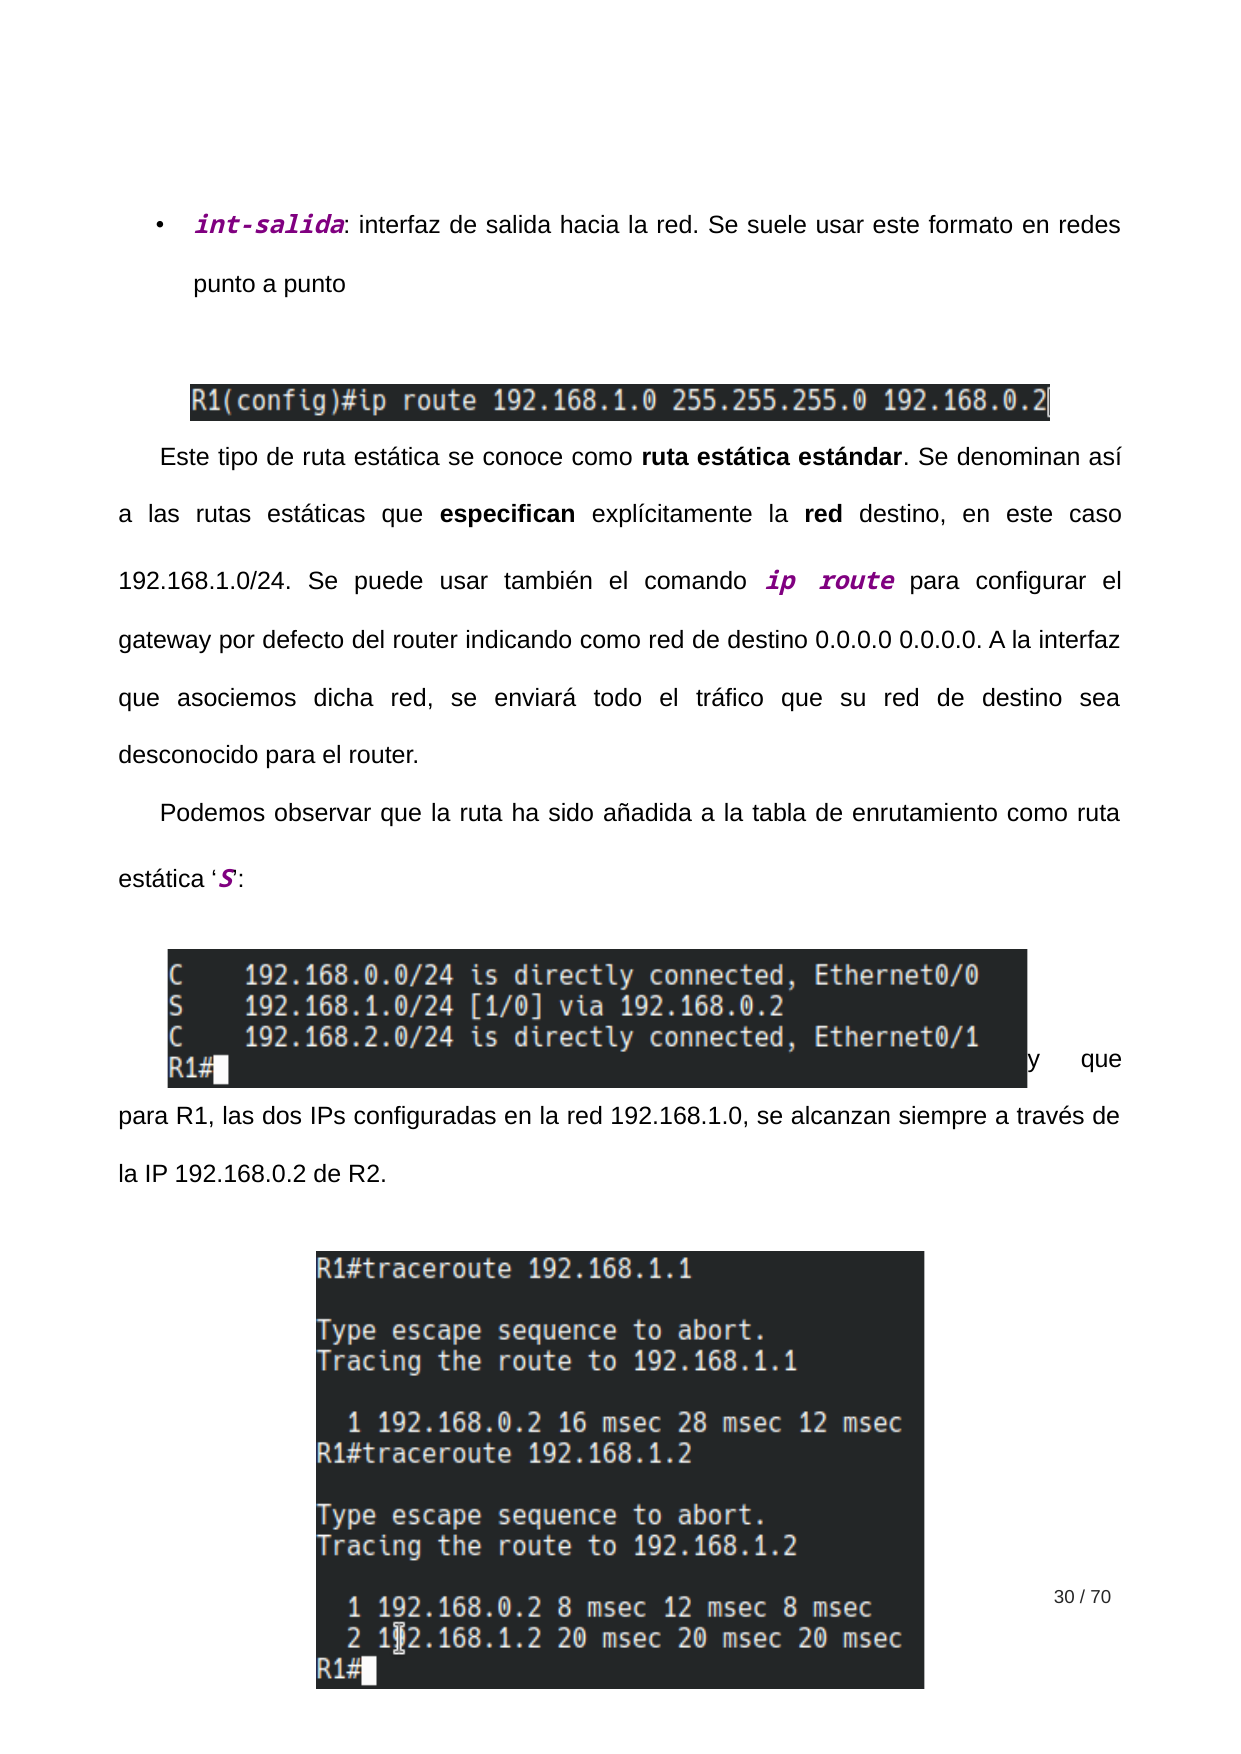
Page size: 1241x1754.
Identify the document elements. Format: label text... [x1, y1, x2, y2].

list int-salida: interfaz de salida hacia la red. Se suele usar este formato en redes punto a punto [156, 207, 1122, 298]
text Este tipo de ruta estática se conoce como ruta estática estándar. Se denominan así a las rutas estáticas que especifican explícitamente la red destino, en este caso 192.168.1.0/24. Se puede usar también el comando ip route para configurar el gateway por defecto del router indicando como red de destino 0.0.0.0 0.0.0.0. A la interfaz que asociemos dicha red, se enviará todo el tráfico que su red de destino sea desconocido para el router. [118, 442, 1122, 769]
picture [190, 384, 1050, 421]
text Podemos observar que la ruta ha sido añadida a la tabla de enrutamiento como ruta estática ‘S’: [118, 798, 1122, 894]
text y que para R1, las dos IPs configuradas en la red 192.168.1.0, se alcanzan siempre a través de la IP 192.168.0.2 de R2. [118, 1043, 1122, 1187]
picture [316, 1251, 925, 1689]
picture [167, 949, 1028, 1088]
